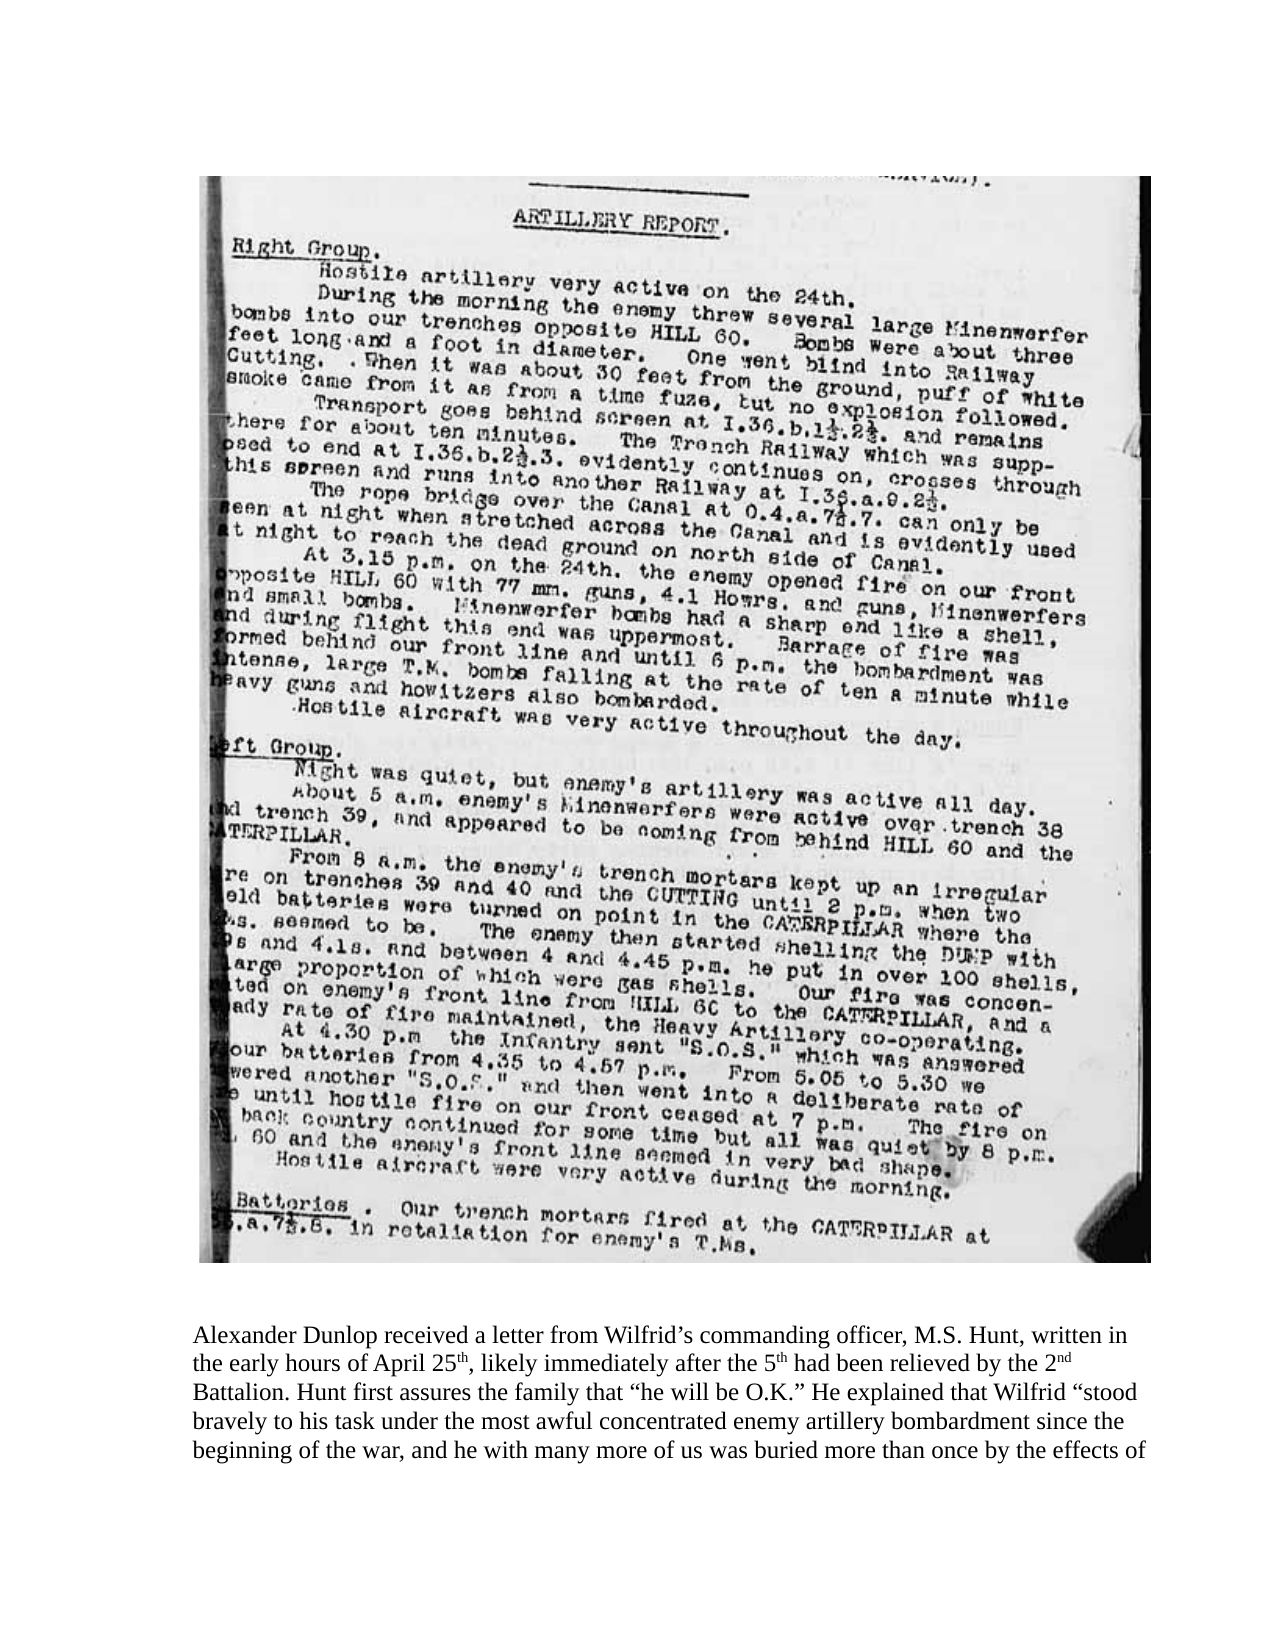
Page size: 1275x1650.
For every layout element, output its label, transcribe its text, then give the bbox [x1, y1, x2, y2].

picture [199, 176, 1151, 1263]
text Alexander Dunlop received a letter from Wilfrid’s commanding officer, M.S. Hunt, written in the early hours of April 25th, likely immediately after the 5th had been relieved by the 2nd Battalion. Hunt first assures the family that “he will be O.K.” He explained that Wilfrid “stood bravely to his task under the most awful concentrated enemy artillery bombardment since the beginning of the war, and he with many more of us was buried more than once by the effects of [192, 1320, 1158, 1463]
